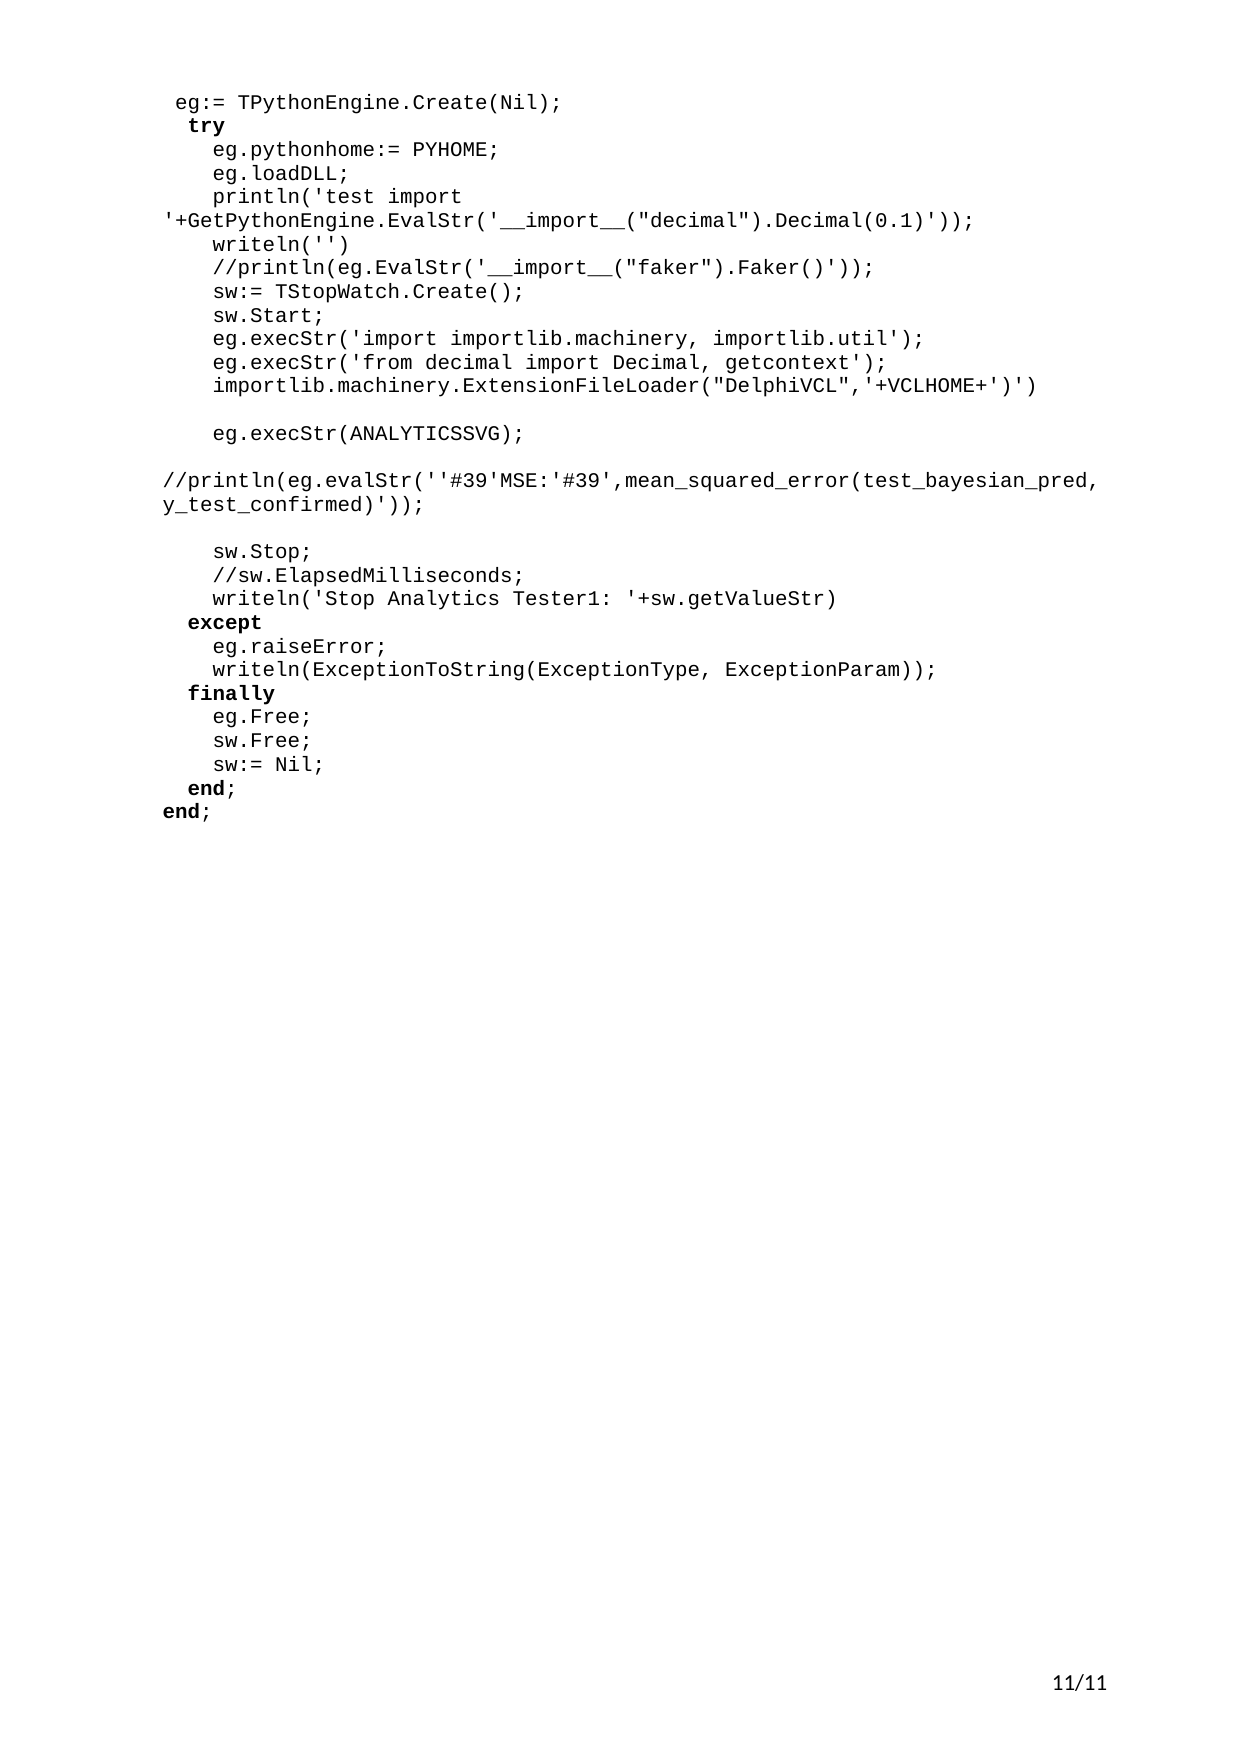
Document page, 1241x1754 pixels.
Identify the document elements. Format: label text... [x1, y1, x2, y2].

text finally [162, 683, 1107, 707]
text sw.Free; [162, 730, 1107, 754]
text importlib.machinery.ExtensionFileLoader("DelphiVCL",'+VCLHOME+')') [162, 376, 1107, 399]
text end; [162, 777, 1107, 801]
text //sw.ElapsedMilliseconds; [162, 565, 1107, 588]
text eg.loadDLL; [162, 163, 1107, 186]
text sw.Start; [162, 304, 1107, 328]
text writeln('') [162, 234, 1107, 257]
text eg:= TPythonEngine.Create(Nil); [162, 92, 1107, 115]
text //println(eg.evalStr(''#39'MSE:'#39',mean_squared_error(test_bayesian_pred, y_test_confirmed)')); [162, 446, 1107, 517]
text writeln(ExceptionToString(ExceptionType, ExceptionParam)); [162, 659, 1107, 683]
text sw:= TStopWatch.Create(); [162, 281, 1107, 304]
text writeln('Stop Analytics Tester1: '+sw.getValueStr) [162, 588, 1107, 612]
text try [162, 115, 1107, 139]
text //println(eg.EvalStr('__import__("faker").Faker()')); [162, 257, 1107, 281]
text eg.Free; [162, 707, 1107, 730]
text except [162, 612, 1107, 636]
text sw:= Nil; [162, 754, 1107, 777]
text eg.raiseError; [162, 636, 1107, 659]
text eg.execStr(ANALYTICSSVG); [162, 423, 1107, 446]
text eg.pythonhome:= PYHOME; [162, 139, 1107, 163]
text sw.Stop; [162, 541, 1107, 565]
text eg.execStr('from decimal import Decimal, getcontext'); [162, 352, 1107, 376]
text println('test import '+GetPythonEngine.EvalStr('__import__("decimal").Decimal(0.1)')); [162, 186, 1107, 234]
text eg.execStr('import importlib.machinery, importlib.util'); [162, 328, 1107, 352]
text end; [162, 801, 1107, 825]
